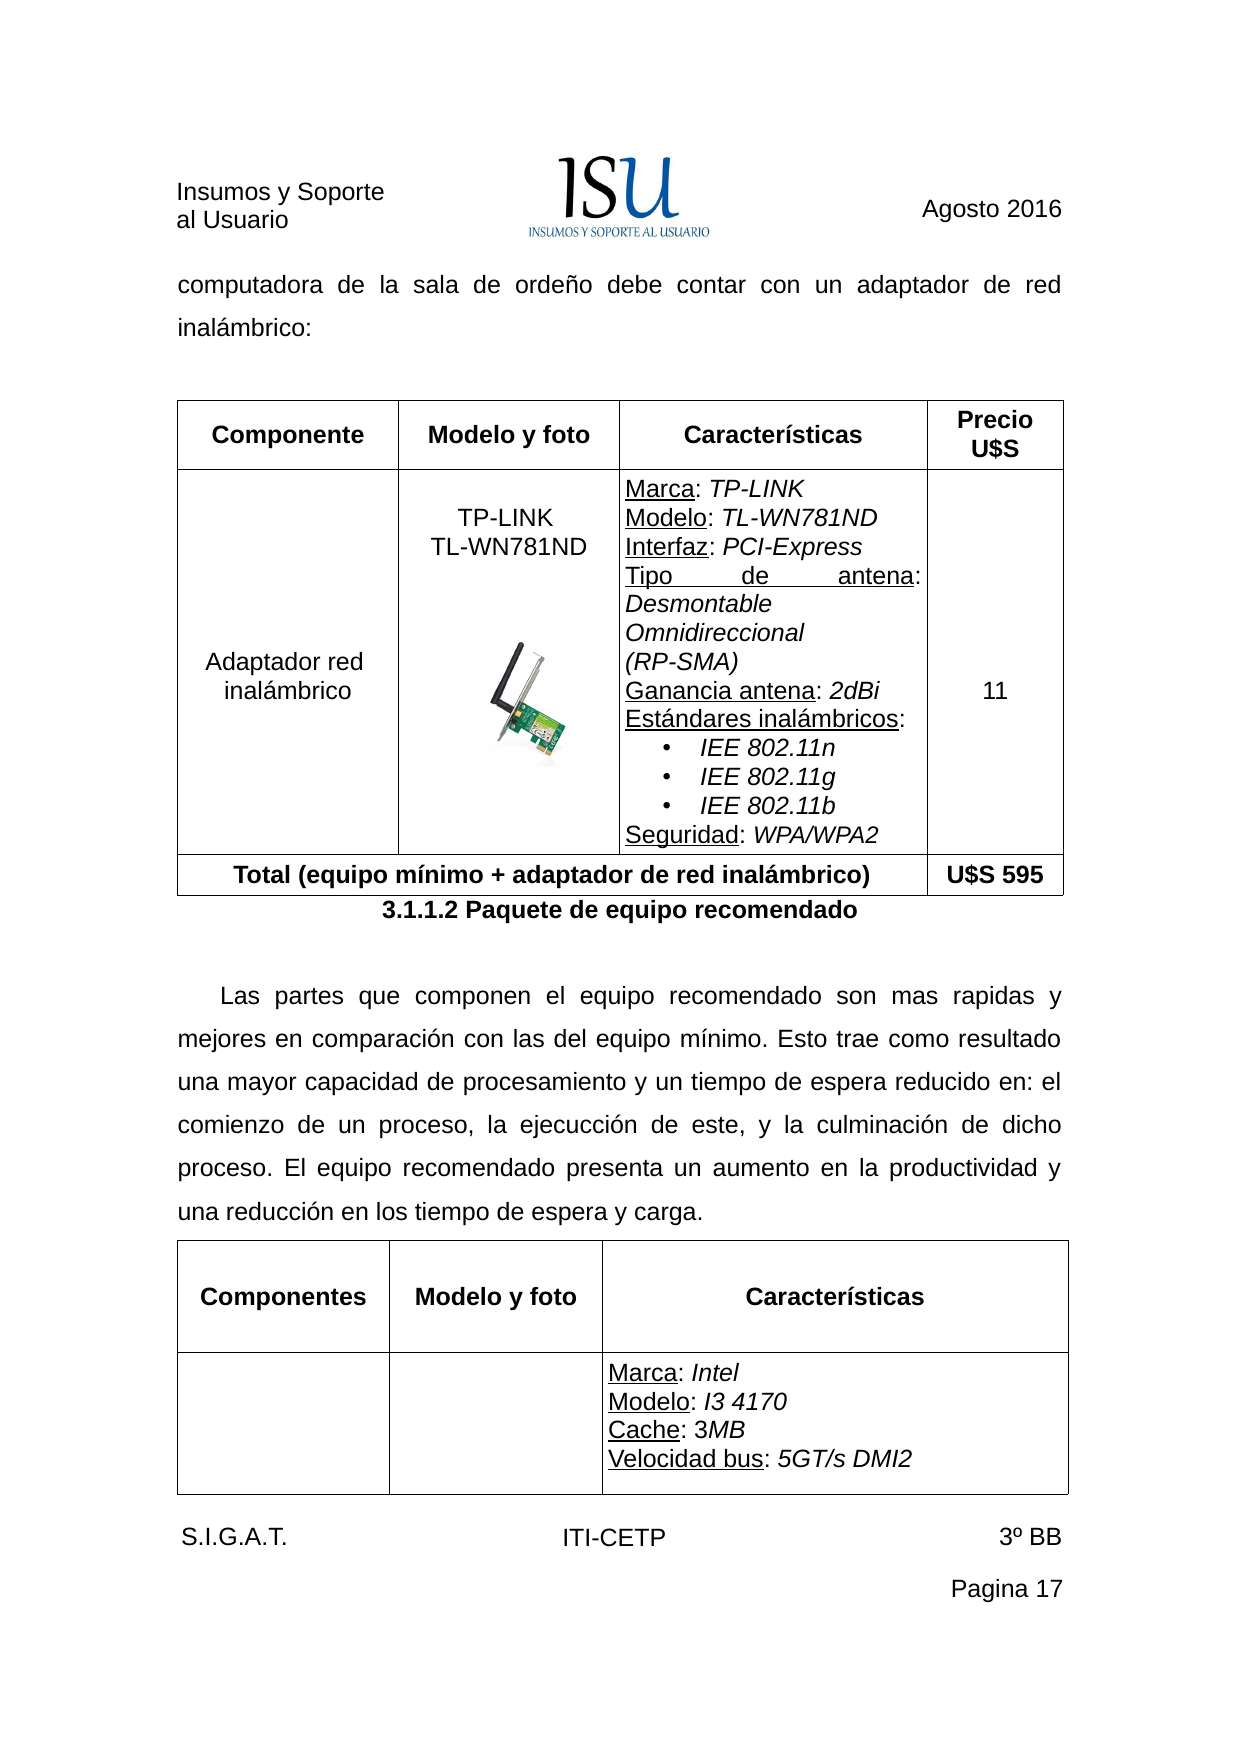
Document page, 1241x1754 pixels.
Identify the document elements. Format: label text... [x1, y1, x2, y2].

table_cell 11 [928, 470, 1063, 854]
picture [517, 138, 723, 252]
picture [436, 630, 618, 767]
table_cell Marca: Intel Modelo: I3 4170 Cache: 3MB Velocidad bus: 5GT/s DMI2 [603, 1353, 1068, 1494]
table_cell U$S 595 [928, 855, 1063, 894]
table_header Modelo y foto [399, 401, 619, 469]
table_cell Total (equipo mínimo + adaptador de red inalámbrico) [178, 855, 927, 894]
table_header Características [620, 401, 927, 469]
text 3.1.1.2 Paquete de equipo recomendado [177, 896, 1063, 923]
text computadora de la sala de ordeño debe contar con un adaptador de red inalámbrico: [177, 270, 1063, 342]
table_header Componentes [178, 1241, 389, 1352]
table_header Modelo y foto [390, 1241, 602, 1352]
table_cell Marca: TP-LINK Modelo: TL-WN781ND Interfaz: PCI-Express Tipo de antena: Desmontable Omnidireccional (RP-SMA) Ganancia antena: 2dBi Estándares inalámbricos: IEE 802.11n IEE 802.11g IEE 802.11b Seguridad: WPA/WPA2 [620, 470, 927, 854]
table_header Características [603, 1241, 1068, 1352]
table_header Componente [178, 401, 398, 469]
table_cell Adaptador red inalámbrico [178, 470, 398, 854]
table_cell [178, 1353, 389, 1494]
table_cell [390, 1353, 602, 1494]
table_cell TP-LINK TL-WN781ND [399, 470, 619, 854]
table_header Precio U$S [928, 401, 1063, 469]
text Las partes que componen el equipo recomendado son mas rapidas y mejores en comparación con las del equipo mínimo. Esto trae como resultado una mayor capacidad de procesamiento y un tiempo de espera reducido en: el comienzo de un proceso, la ejecucción de este, y la culminación de dicho proceso. El equipo recomendado presenta un aumento en la productividad y una reducción en los tiempo de espera y carga. [177, 981, 1063, 1225]
